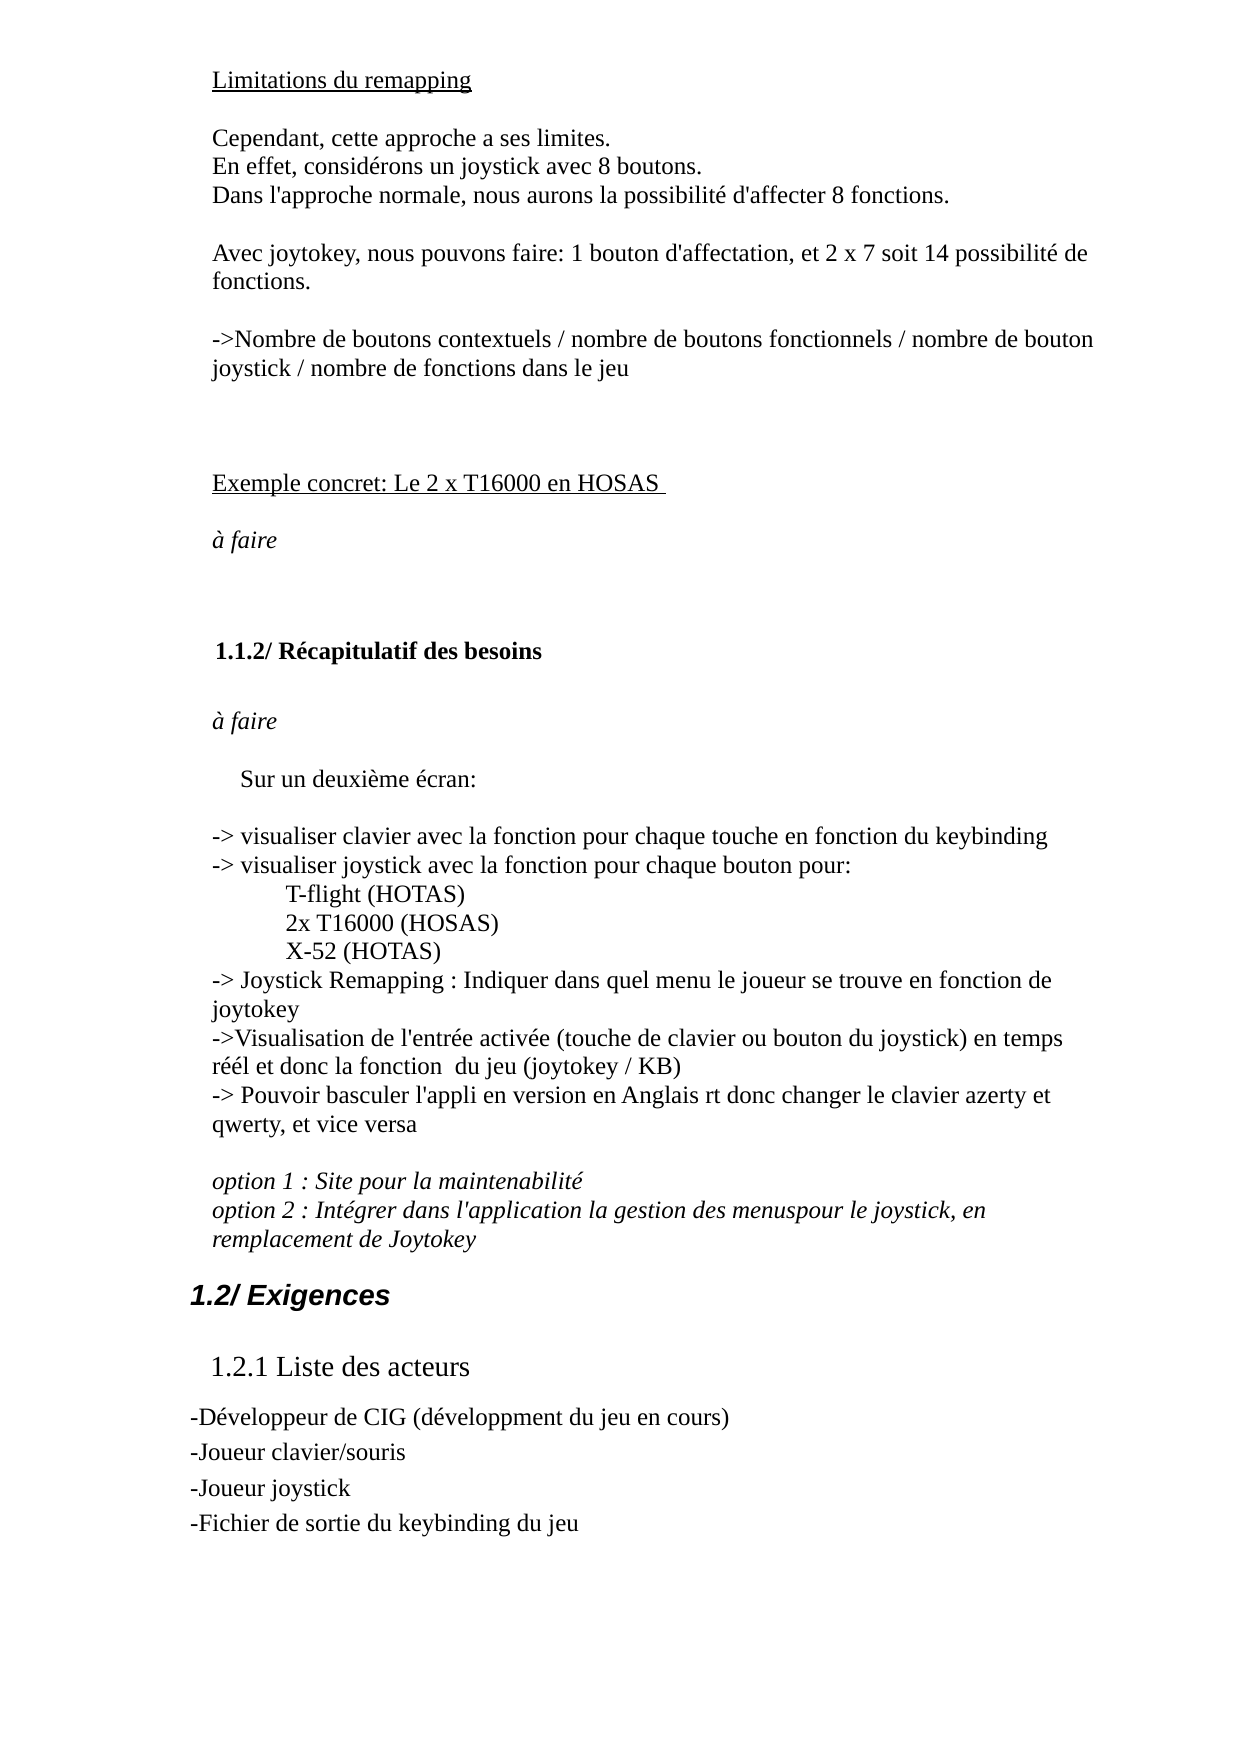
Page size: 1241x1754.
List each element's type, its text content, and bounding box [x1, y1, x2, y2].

subtitle 1.1.2/ Récapitulatif des besoins [215, 636, 1122, 665]
text En effet, considérons un joystick avec 8 boutons. [212, 151, 1094, 180]
text -Joueur clavier/souris [190, 1437, 1122, 1466]
subtitle -Fichier de sortie du keybinding du jeu [190, 1508, 1122, 1537]
text Sur un deuxième écran: [240, 764, 1122, 793]
text -Développeur de CIG (développment du jeu en cours) [190, 1402, 1122, 1430]
text ->Nombre de boutons contextuels / nombre de boutons fonctionnels / nombre de bouton joystick / nombre de fonctions dans le jeu [212, 324, 1094, 381]
text Cependant, cette approche a ses limites. [212, 123, 1094, 151]
text à faire [212, 525, 1094, 554]
text option 2 : Intégrer dans l'application la gestion des menuspour le joystick, en remplacement de Joytokey [212, 1195, 1094, 1253]
text X-52 (HOTAS) [212, 936, 1122, 965]
text T-flight (HOTAS) [212, 879, 1122, 908]
text Exemple concret: Le 2 x T16000 en HOSAS [212, 468, 1094, 496]
text Dans l'approche normale, nous aurons la possibilité d'affecter 8 fonctions. [212, 180, 1094, 209]
text -Joueur joystick [190, 1473, 1122, 1502]
text 2x T16000 (HOSAS) [212, 908, 1122, 936]
text ->Visualisation de l'entrée activée (touche de clavier ou bouton du joystick) en temps réél et donc la fonction du jeu (joytokey / KB) [212, 1023, 1094, 1080]
text -> visualiser clavier avec la fonction pour chaque touche en fonction du keybinding [212, 821, 1122, 850]
text à faire [212, 706, 1094, 735]
text Avec joytokey, nous pouvons faire: 1 bouton d'affectation, et 2 x 7 soit 14 possibilité de fonctions. [212, 238, 1094, 295]
text -> visualiser joystick avec la fonction pour chaque bouton pour: [212, 850, 1122, 879]
text option 1 : Site pour la maintenabilité [212, 1166, 1094, 1195]
text -> Joystick Remapping : Indiquer dans quel menu le joueur se trouve en fonction de joytokey [212, 965, 1122, 1023]
subtitle 1.2/ Exigences [190, 1278, 1122, 1311]
subtitle 1.2.1 Liste des acteurs [210, 1349, 1122, 1382]
text Limitations du remapping [212, 65, 1094, 94]
text -> Pouvoir basculer l'appli en version en Anglais rt donc changer le clavier azerty et qwerty, et vice versa [212, 1080, 1094, 1138]
